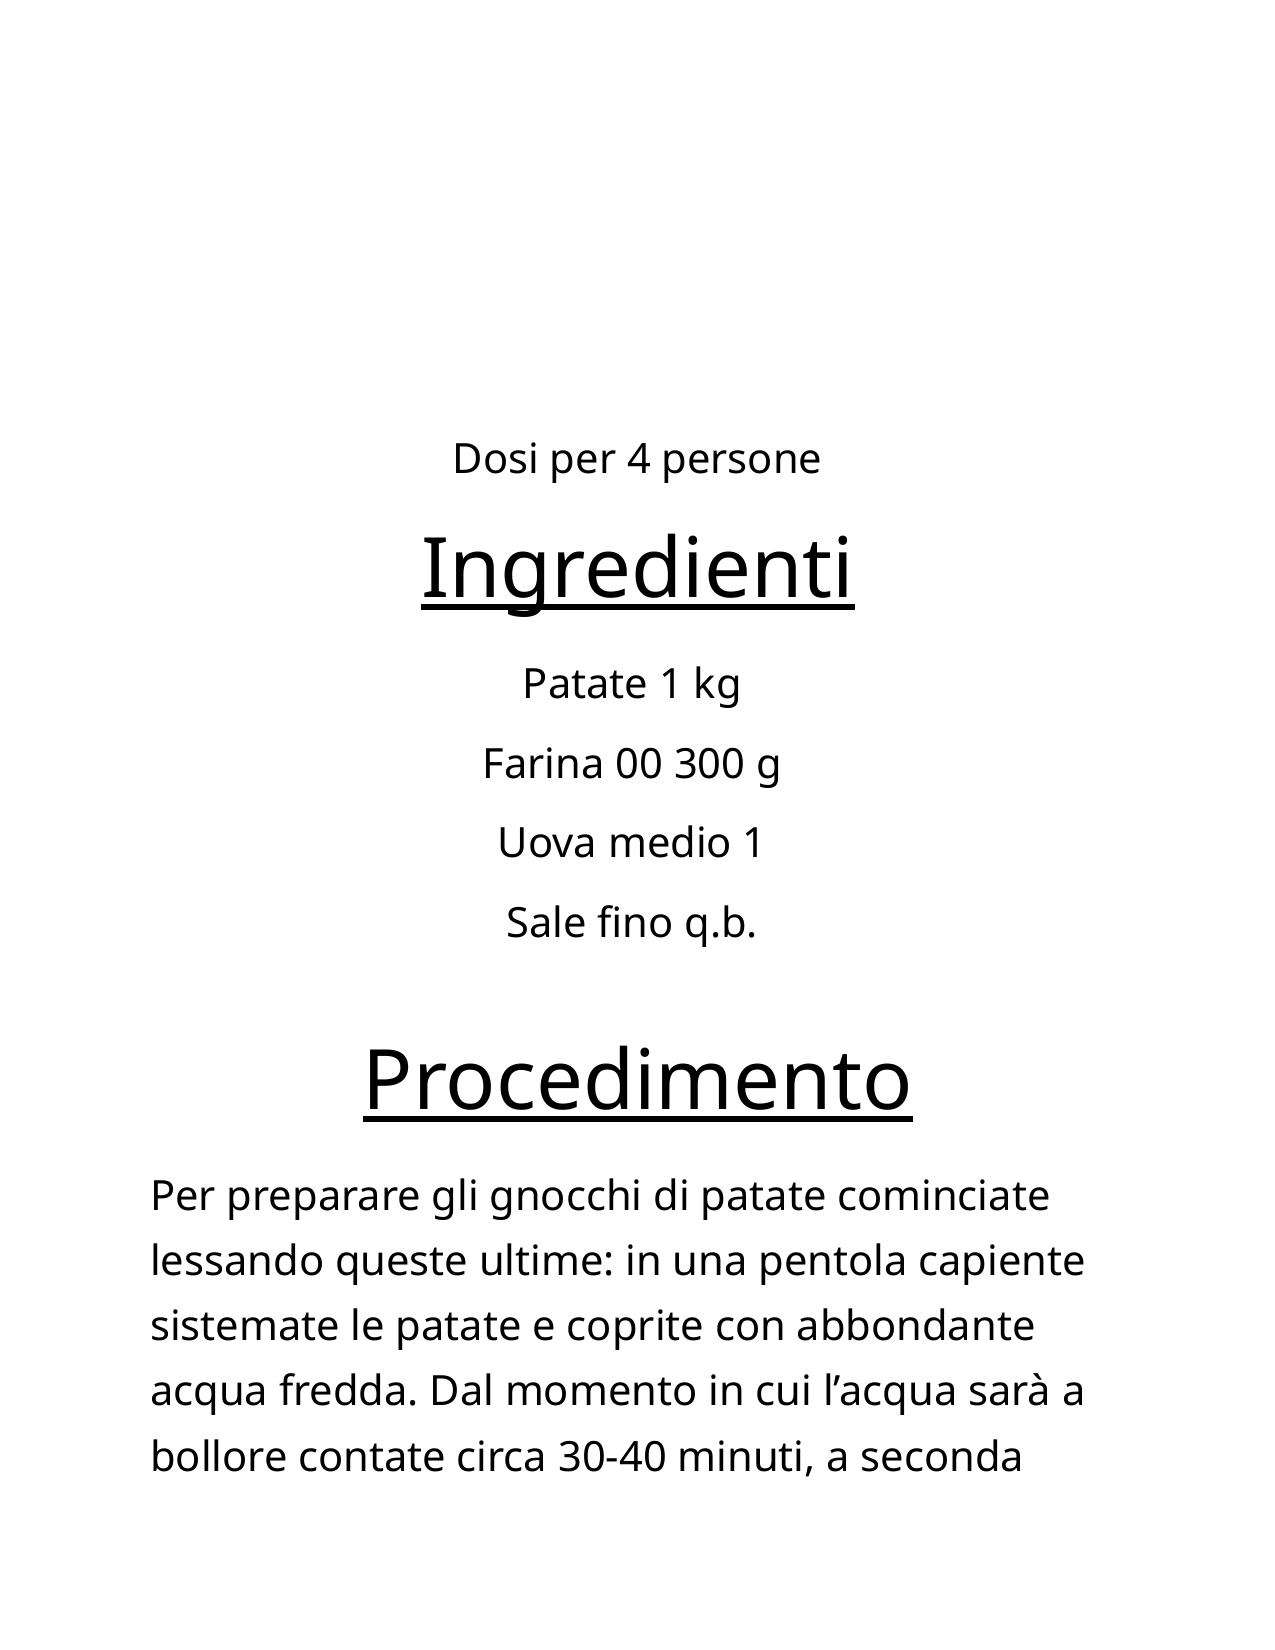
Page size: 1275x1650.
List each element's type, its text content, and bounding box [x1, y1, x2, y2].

text Dosi per 4 persone [150, 429, 1125, 486]
text Uova medio 1 [150, 813, 1125, 870]
text Ingredienti [150, 508, 1125, 622]
text Per preparare gli gnocchi di patate cominciate lessando queste ultime: in una pentola capiente sistemate le patate e coprite con abbondante acqua fredda. Dal momento in cui l’acqua sarà a bollore contate circa 30-40 minuti, a seconda [150, 1166, 1125, 1483]
text Procedimento [150, 1020, 1125, 1134]
text Farina 00 300 g [150, 733, 1125, 790]
text Sale fino q.b. [150, 893, 1125, 950]
text Patate 1 kg [150, 654, 1125, 710]
